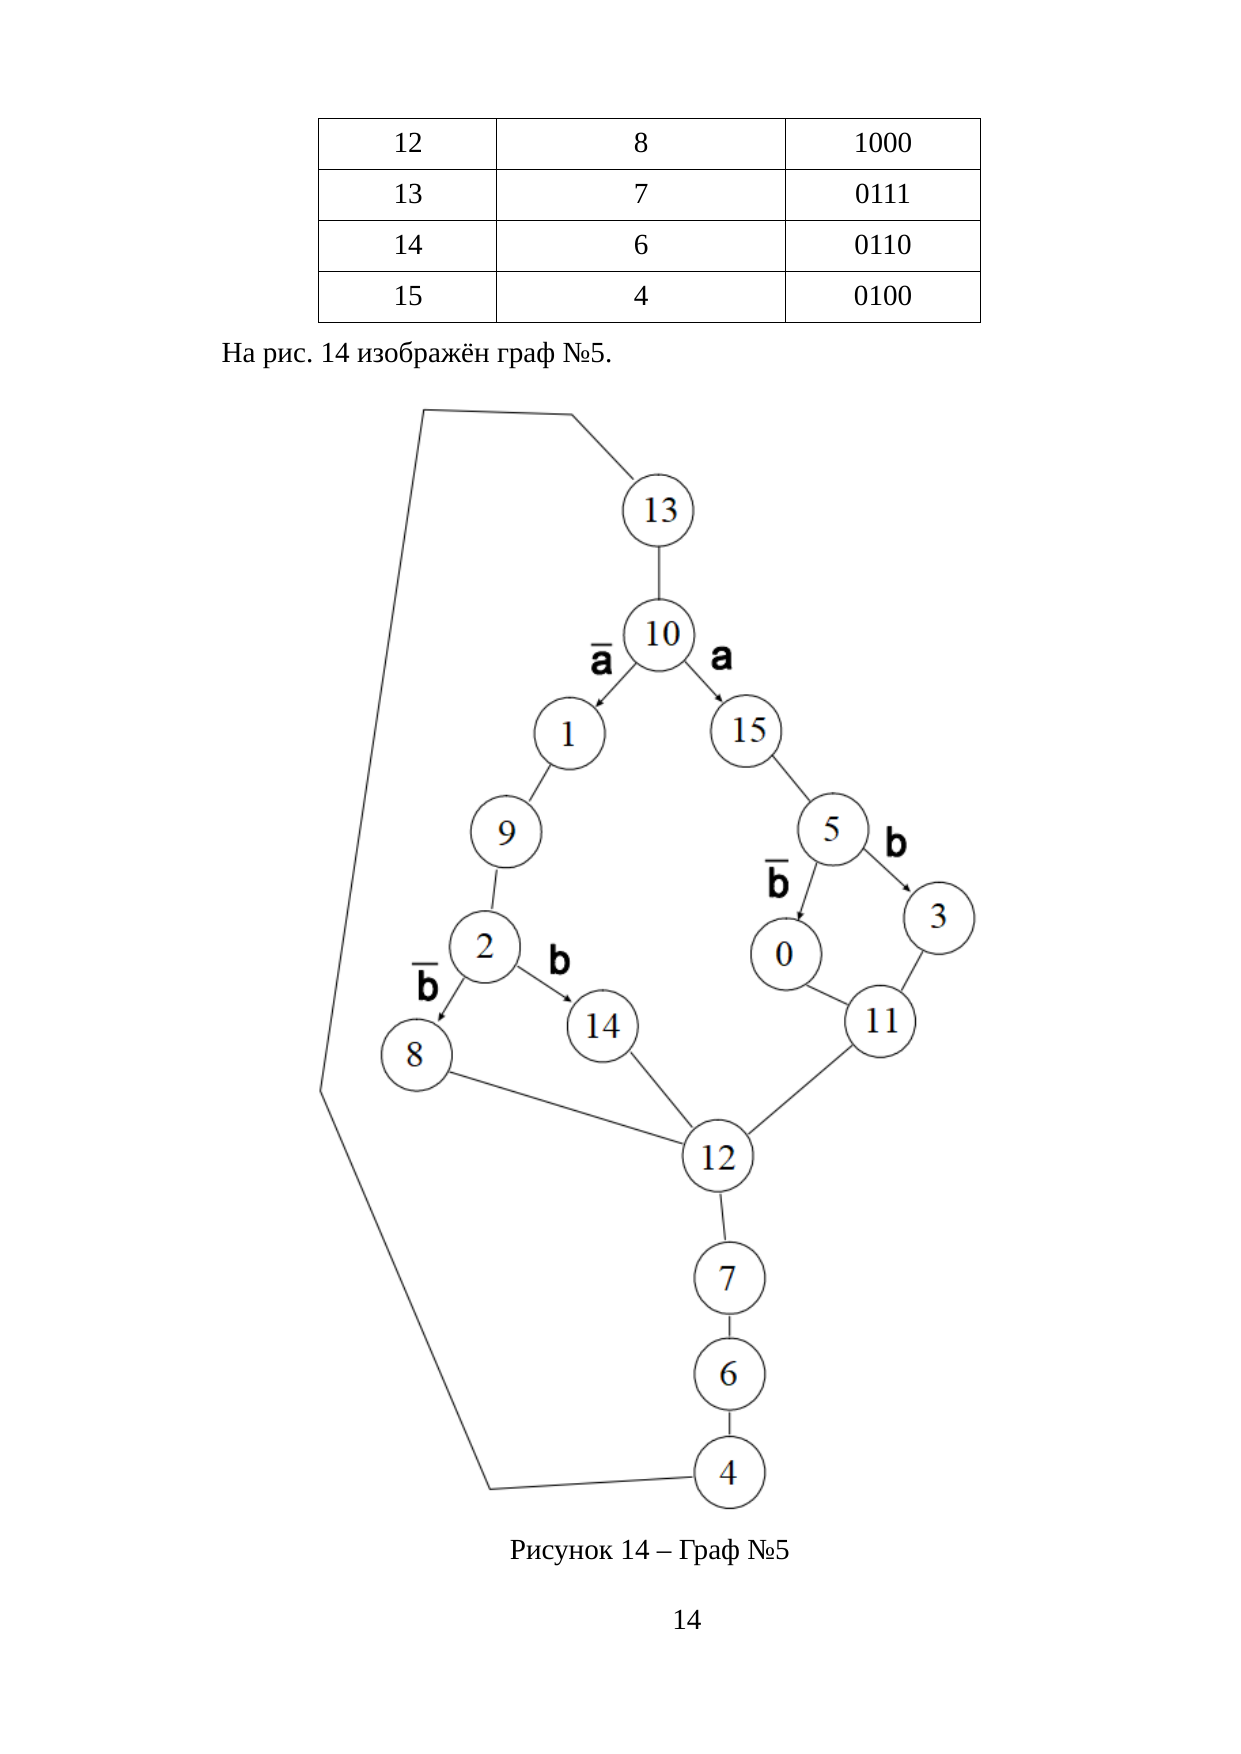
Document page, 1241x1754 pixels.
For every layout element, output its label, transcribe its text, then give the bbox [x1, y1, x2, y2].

table_cell 13 [319, 170, 496, 220]
table_cell 12 [319, 119, 496, 169]
table_cell 0110 [786, 221, 980, 271]
table_cell 15 [319, 272, 496, 322]
text На рис. 14 изображён граф №5. [148, 335, 1152, 369]
table_cell 0111 [786, 170, 980, 220]
table_cell 14 [319, 221, 496, 271]
table_cell 7 [497, 170, 785, 220]
table_cell 8 [497, 119, 785, 169]
picture [298, 385, 1002, 1516]
table_cell 4 [497, 272, 785, 322]
table_cell 1000 [786, 119, 980, 169]
text Рисунок 14 – Граф №5 [298, 1516, 1001, 1566]
table_cell 6 [497, 221, 785, 271]
table_cell 0100 [786, 272, 980, 322]
